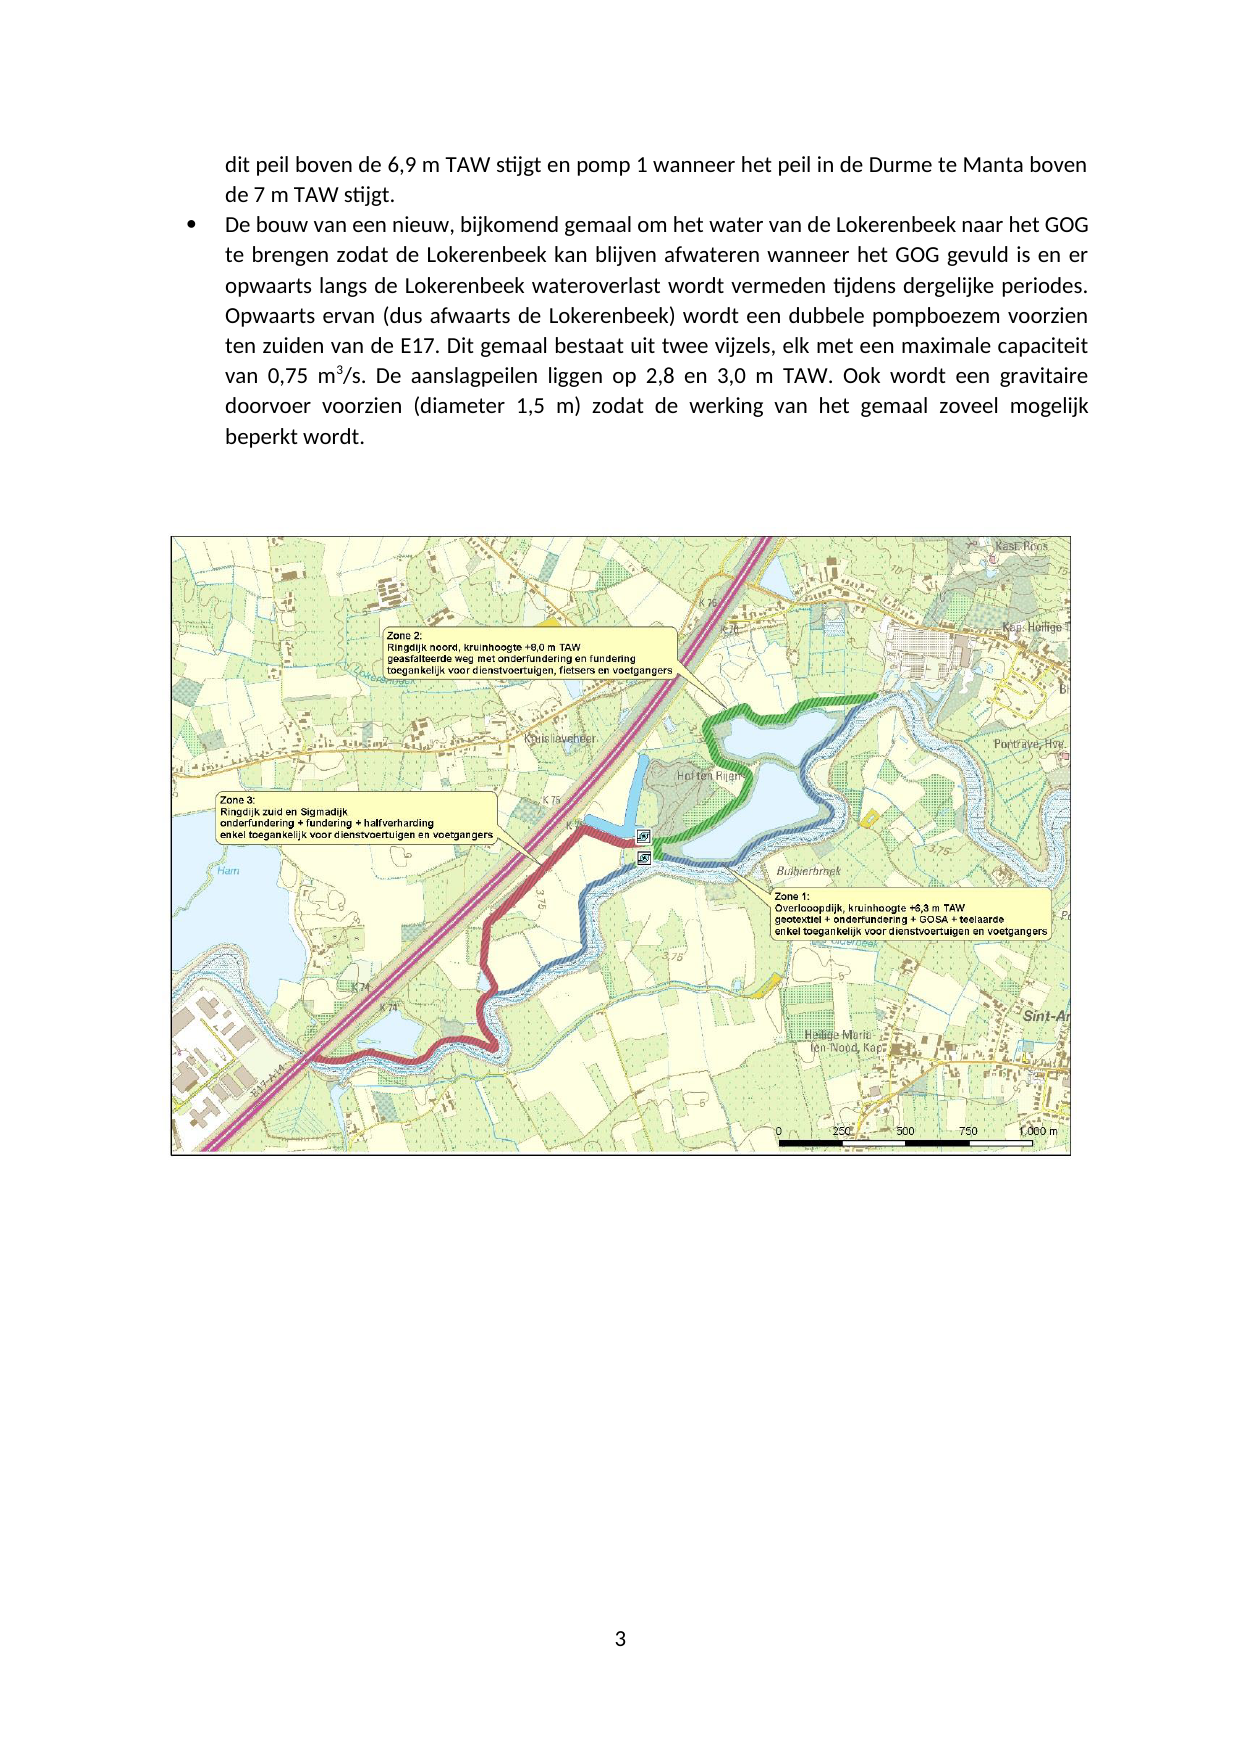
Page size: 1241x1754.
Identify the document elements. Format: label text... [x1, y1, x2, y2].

list dit peil boven de 6,9 m TAW stijgt en pomp 1 wanneer het peil in de Durme te Manta boven de 7 m TAW stijgt. [187, 150, 1090, 208]
list De bouw van een nieuw, bijkomend gemaal om het water van de Lokerenbeek naar het GOG te brengen zodat de Lokerenbeek kan blijven afwateren wanneer het GOG gevuld is en er opwaarts langs de Lokerenbeek wateroverlast wordt vermeden tijdens dergelijke periodes. Opwaarts ervan (dus afwaarts de Lokerenbeek) wordt een dubbele pompboezem voorzien ten zuiden van de E17. Dit gemaal bestaat uit twee vijzels, elk met een maximale capaciteit van 0,75 m3/s. De aanslagpeilen liggen op 2,8 en 3,0 m TAW. Ook wordt een gravitaire doorvoer voorzien (diameter 1,5 m) zodat de werking van het gemaal zoveel mogelijk beperkt wordt. [187, 210, 1090, 450]
